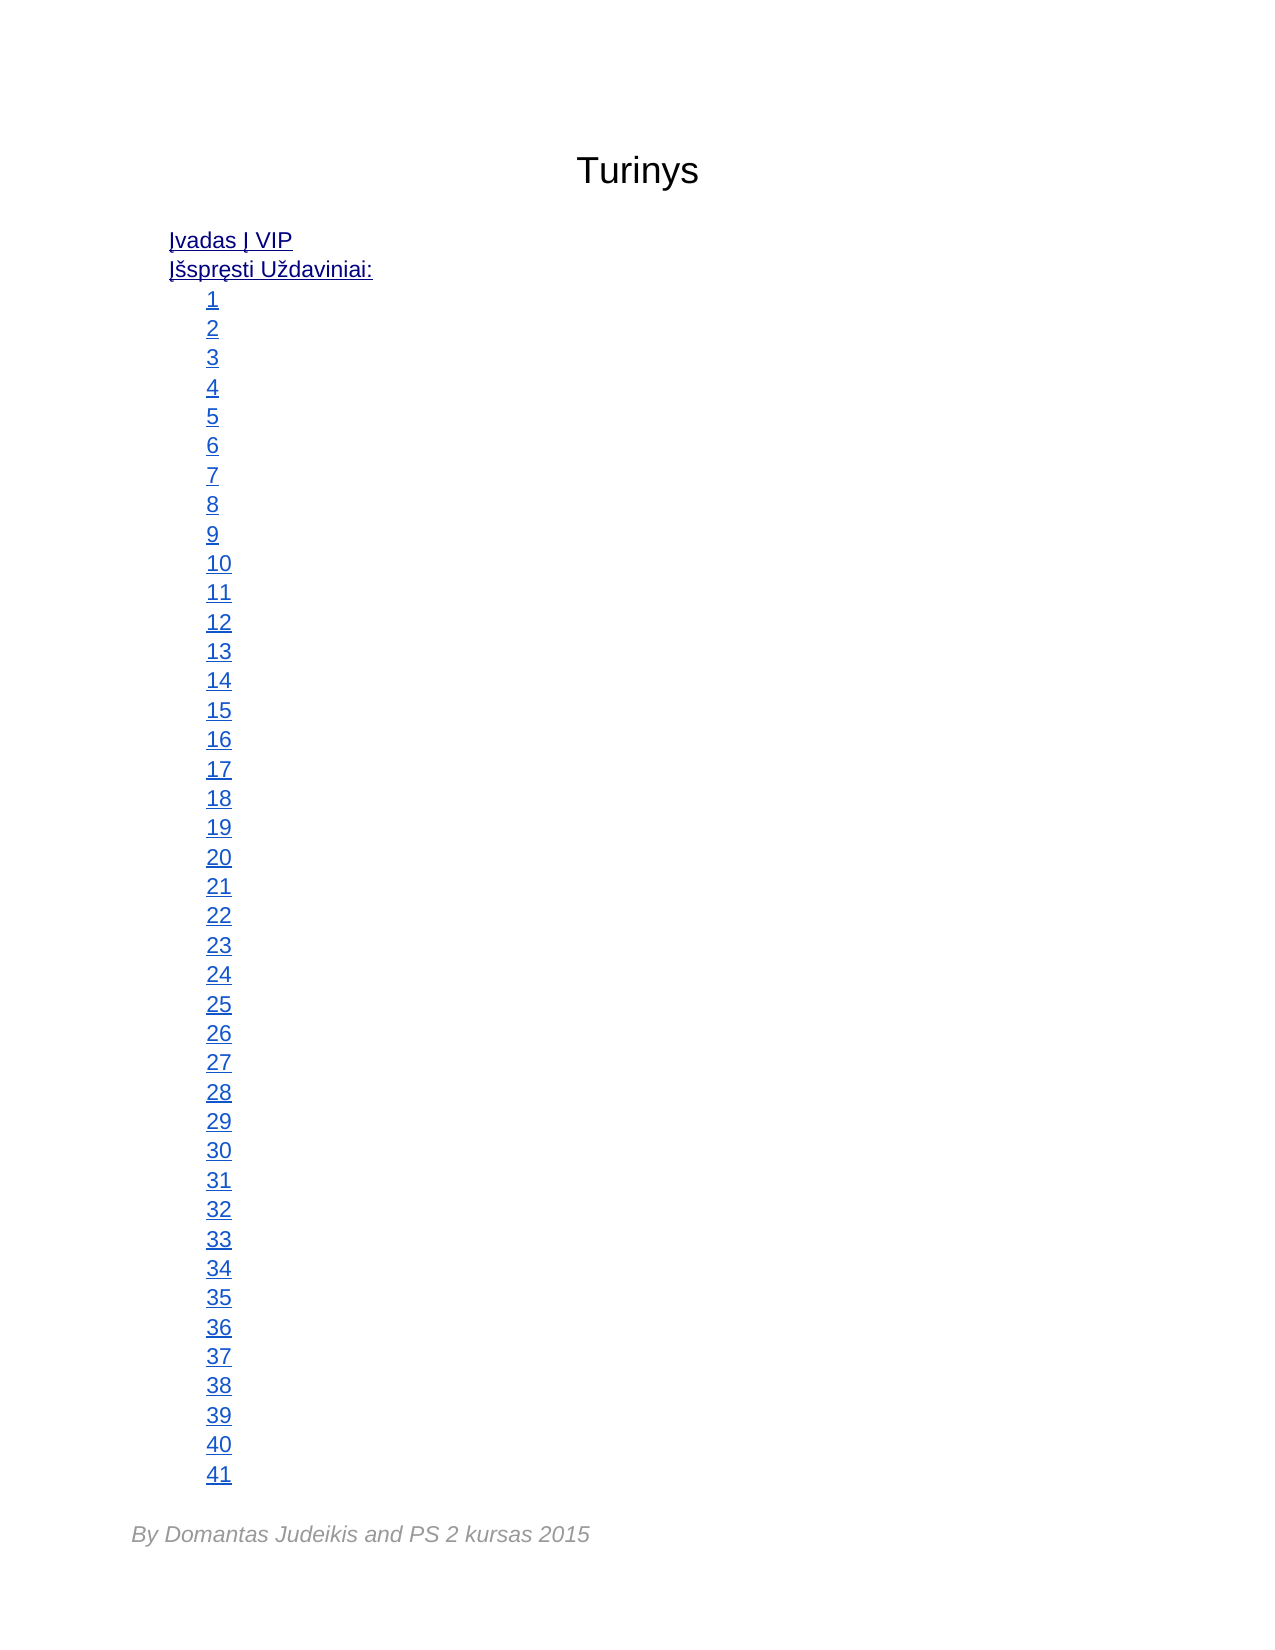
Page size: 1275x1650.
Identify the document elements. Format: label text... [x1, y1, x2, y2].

text 26 [206, 1021, 1144, 1046]
text 25 [206, 991, 1144, 1017]
text 34 [206, 1256, 1144, 1281]
text 5 [206, 404, 1144, 429]
text 36 [206, 1314, 1144, 1340]
text 1 [206, 286, 1144, 312]
text 10 [206, 551, 1144, 576]
text 7 [206, 462, 1144, 488]
text 17 [206, 756, 1144, 782]
text 4 [206, 374, 1144, 400]
text 6 [206, 433, 1144, 459]
text 40 [206, 1432, 1144, 1457]
text Įšspręsti Uždaviniai: [169, 257, 1144, 282]
text 27 [206, 1050, 1144, 1076]
text 19 [206, 815, 1144, 841]
text 12 [206, 609, 1144, 635]
text 22 [206, 903, 1144, 929]
text 39 [206, 1402, 1144, 1428]
text 28 [206, 1079, 1144, 1105]
text 29 [206, 1109, 1144, 1134]
text 14 [206, 668, 1144, 694]
text Įvadas Į VIP [169, 227, 1144, 253]
text 21 [206, 874, 1144, 899]
text 33 [206, 1226, 1144, 1252]
text 2 [206, 316, 1144, 341]
text 9 [206, 521, 1144, 547]
text 24 [206, 962, 1144, 987]
text 32 [206, 1197, 1144, 1222]
text 11 [206, 580, 1144, 606]
text 37 [206, 1344, 1144, 1369]
text Turinys [131, 150, 1144, 192]
text 23 [206, 932, 1144, 958]
text 20 [206, 844, 1144, 870]
text 15 [206, 697, 1144, 723]
text 31 [206, 1167, 1144, 1193]
text 35 [206, 1285, 1144, 1311]
text 16 [206, 727, 1144, 752]
text 18 [206, 786, 1144, 811]
text 38 [206, 1373, 1144, 1399]
text 30 [206, 1138, 1144, 1164]
text 13 [206, 639, 1144, 664]
text 3 [206, 345, 1144, 371]
text 8 [206, 492, 1144, 517]
text 41 [206, 1461, 1144, 1487]
